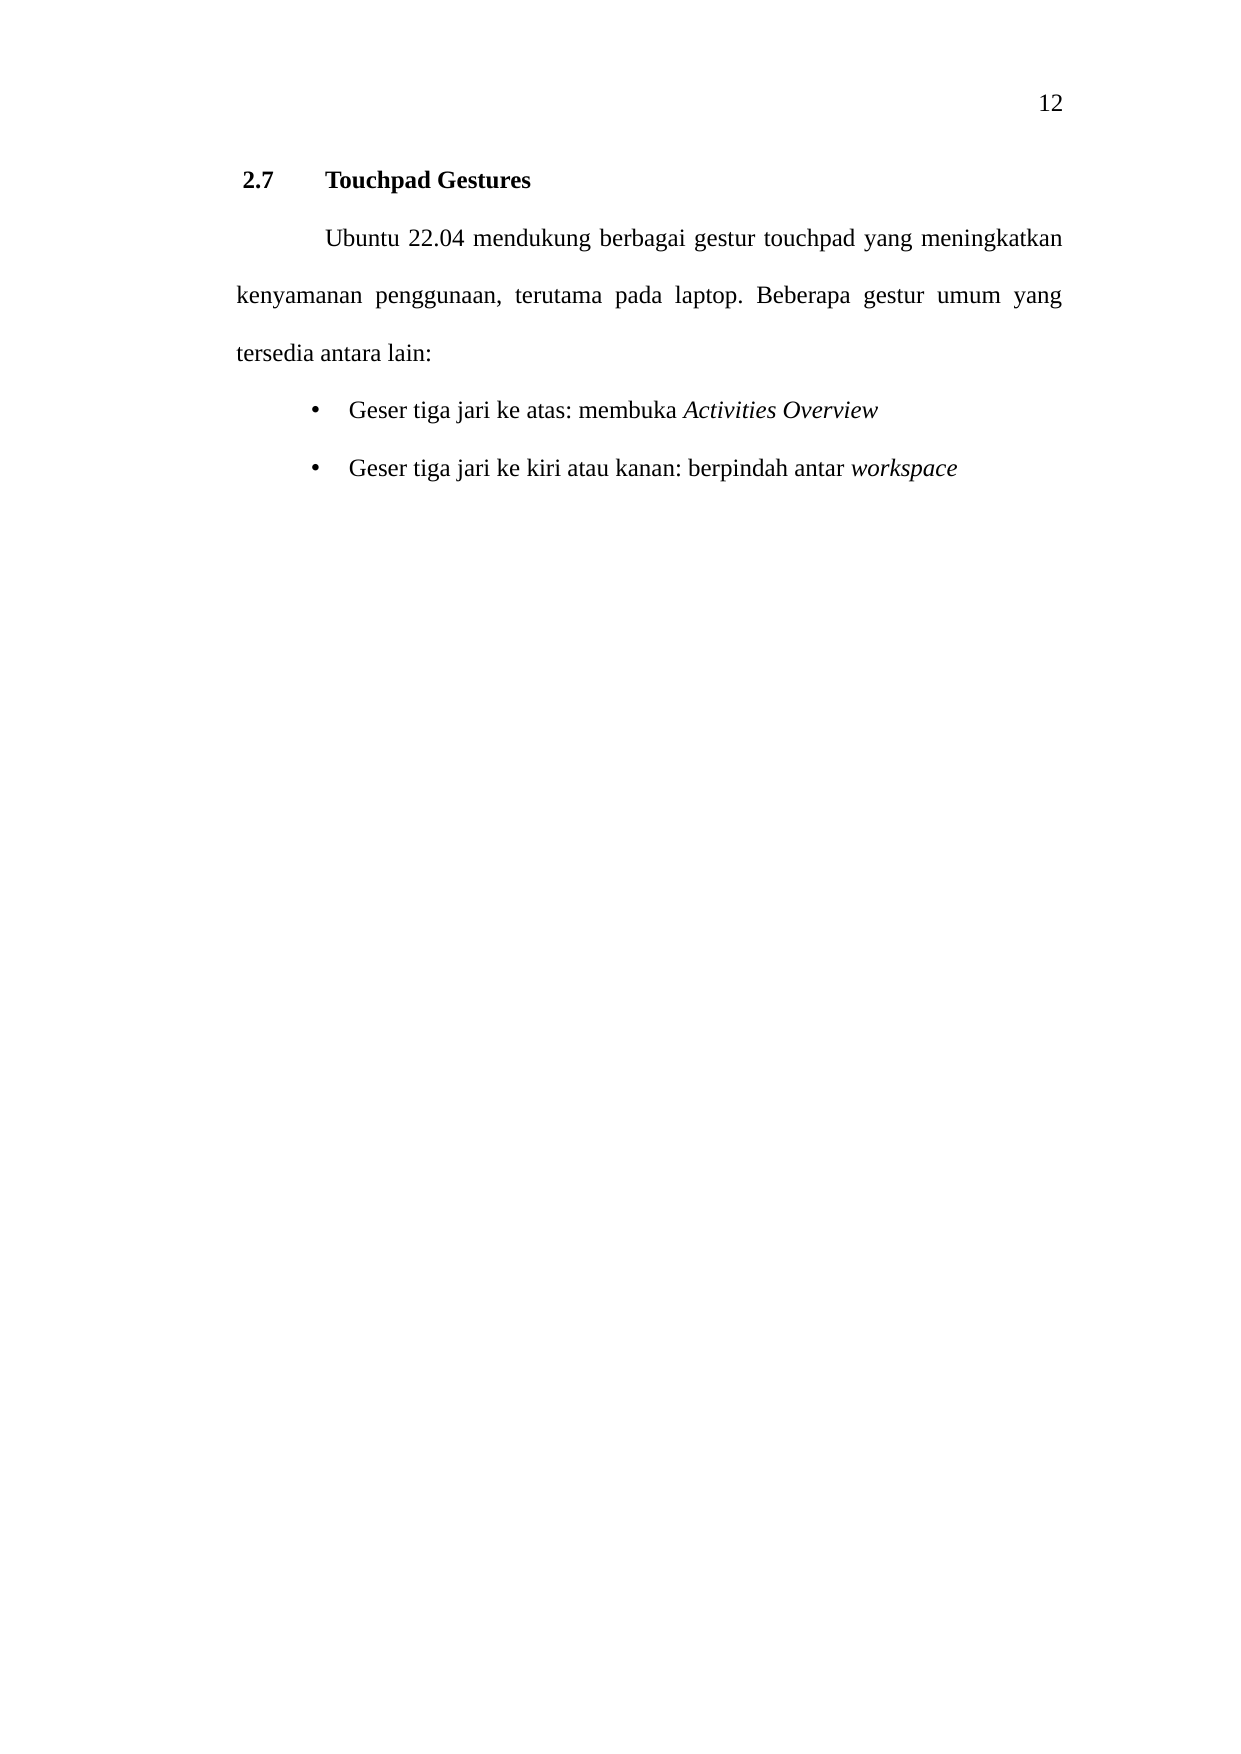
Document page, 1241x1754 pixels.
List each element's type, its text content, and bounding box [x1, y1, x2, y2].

subtitle Touchpad Gestures [236, 165, 1063, 194]
list Geser tiga jari ke kiri atau kanan: berpindah antar workspace [311, 453, 1063, 482]
list Geser tiga jari ke atas: membuka Activities Overview [311, 395, 1063, 424]
text Ubuntu 22.04 mendukung berbagai gestur touchpad yang meningkatkan kenyamanan penggunaan, terutama pada laptop. Beberapa gestur umum yang tersedia antara lain: [236, 223, 1063, 367]
